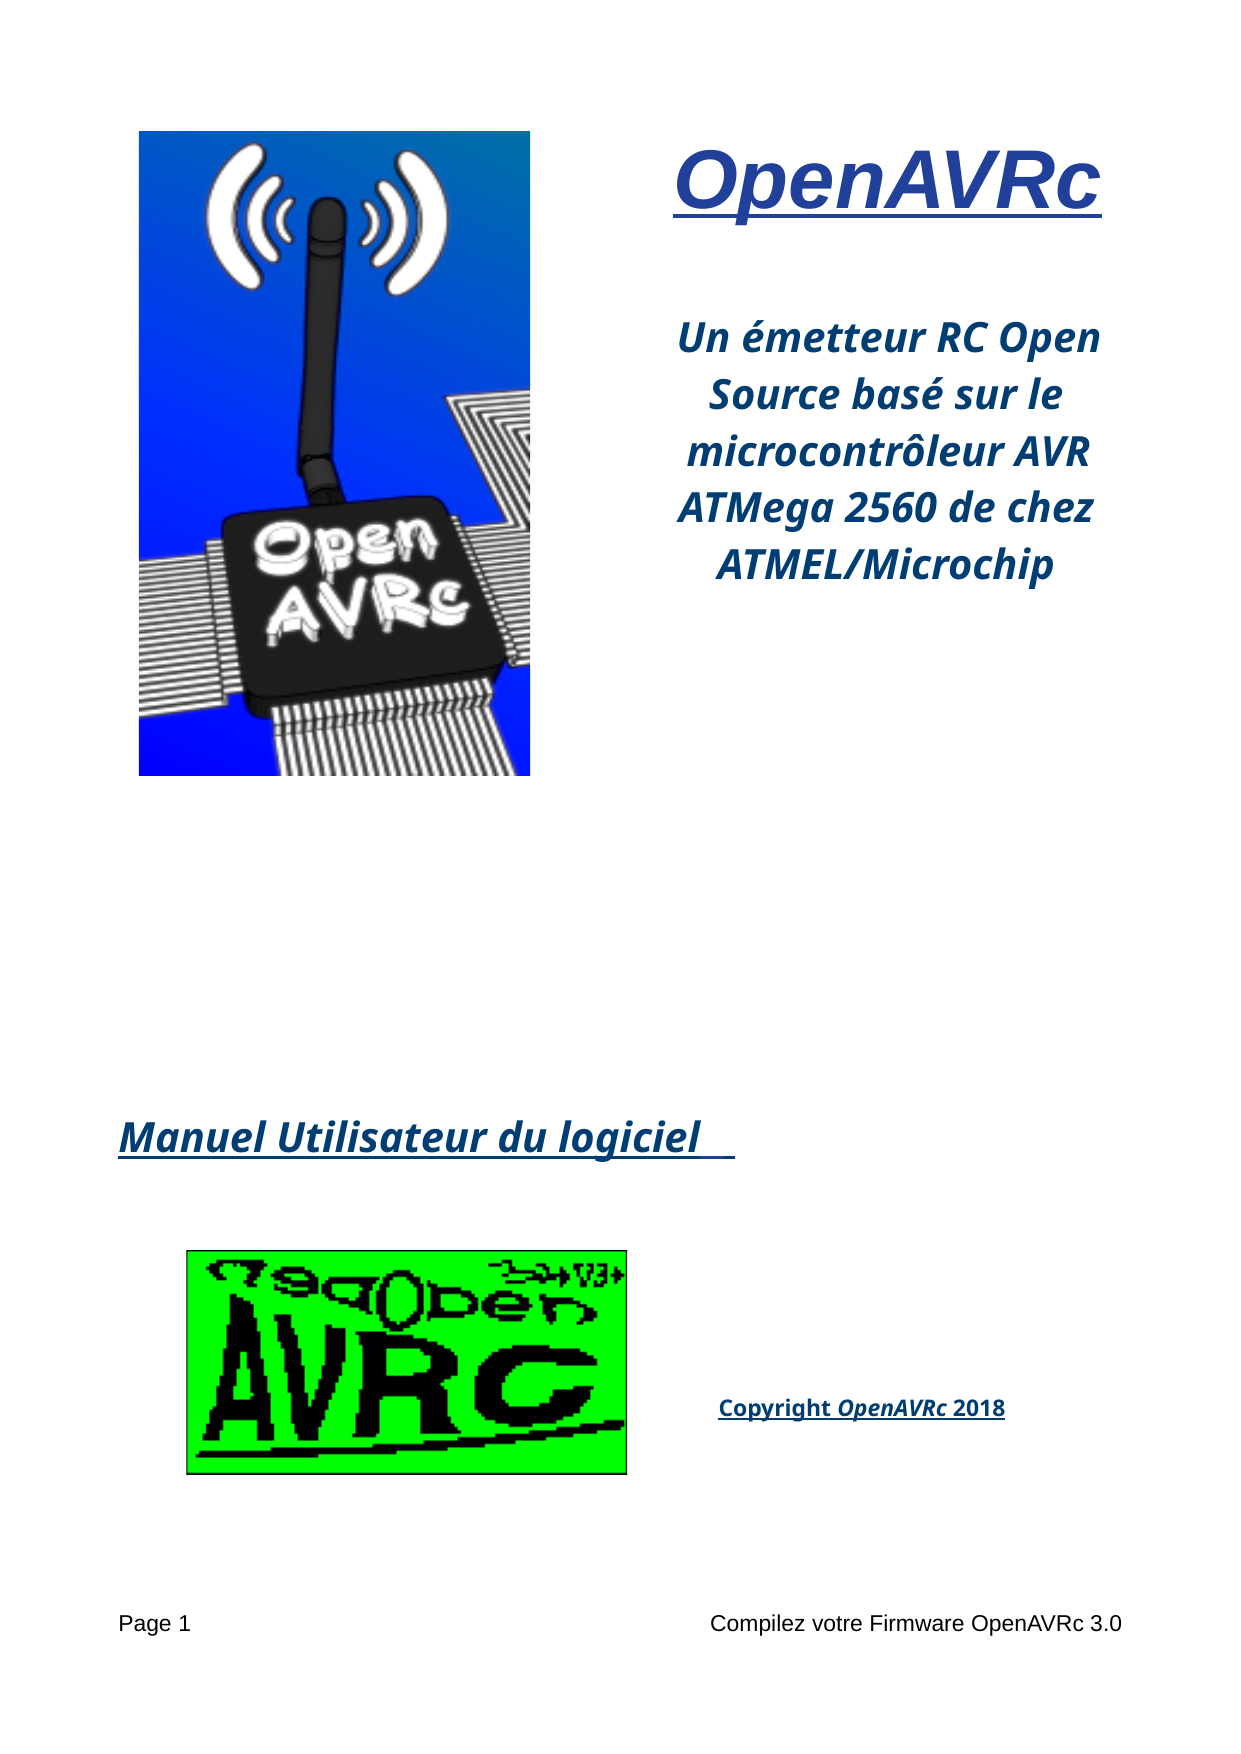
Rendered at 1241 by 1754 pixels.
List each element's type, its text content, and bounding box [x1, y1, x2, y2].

subtitle Manuel Utilisateur du logiciel [118, 1075, 1122, 1171]
subtitle Un émetteur RC Open Source basé sur le microcontrôleur AVR ATMega 2560 de chez ATMEL/Microchip [651, 308, 1126, 592]
picture [138, 131, 530, 776]
picture [186, 1250, 628, 1475]
text Copyright OpenAVRc 2018 [649, 1392, 1005, 1423]
subtitle OpenAVRc [651, 131, 1126, 227]
